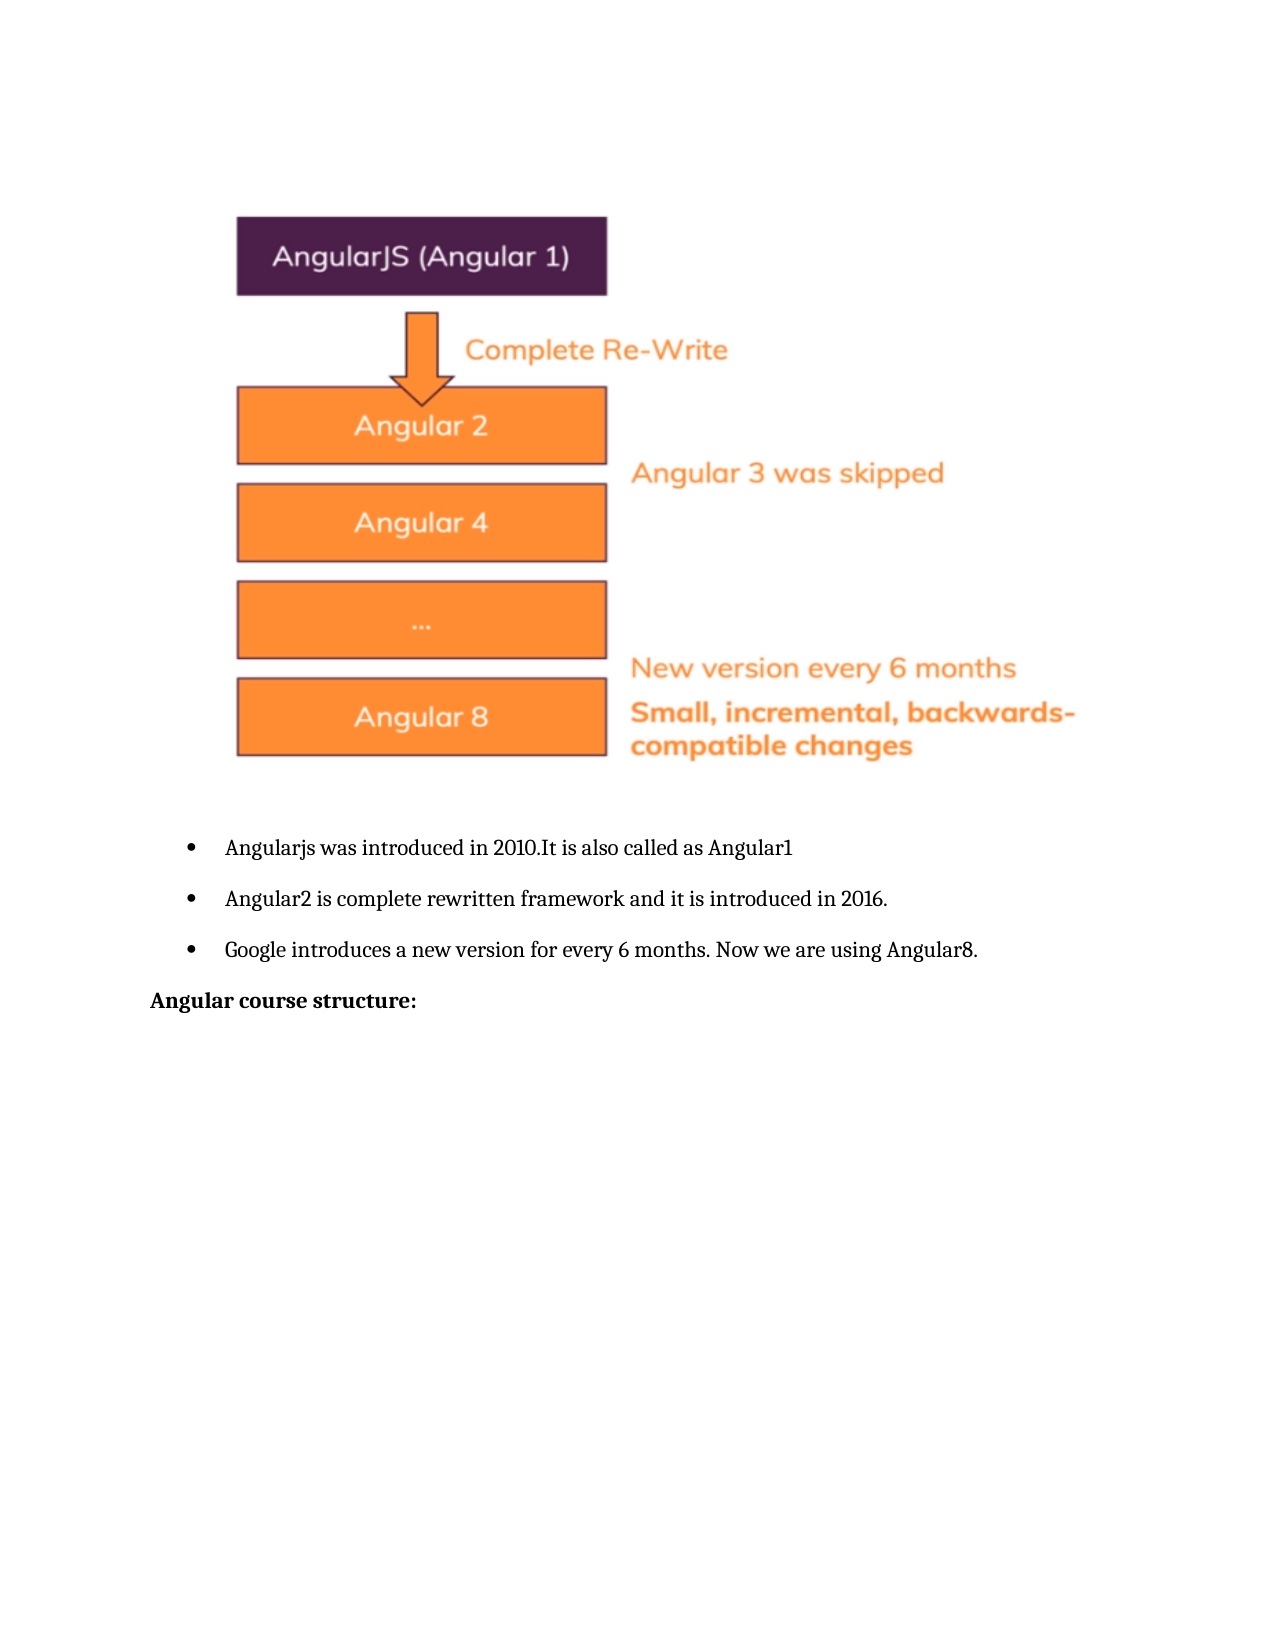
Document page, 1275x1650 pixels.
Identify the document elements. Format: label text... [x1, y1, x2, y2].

picture [150, 180, 1125, 811]
subtitle Angular course structure: [150, 988, 1125, 1015]
list Angular2 is complete rewritten framework and it is introduced in 2016. [187, 886, 1125, 913]
list Google introduces a new version for every 6 months. Now we are using Angular8. [187, 937, 1125, 964]
list Angularjs was introduced in 2010.It is also called as Angular1 [187, 835, 1125, 862]
